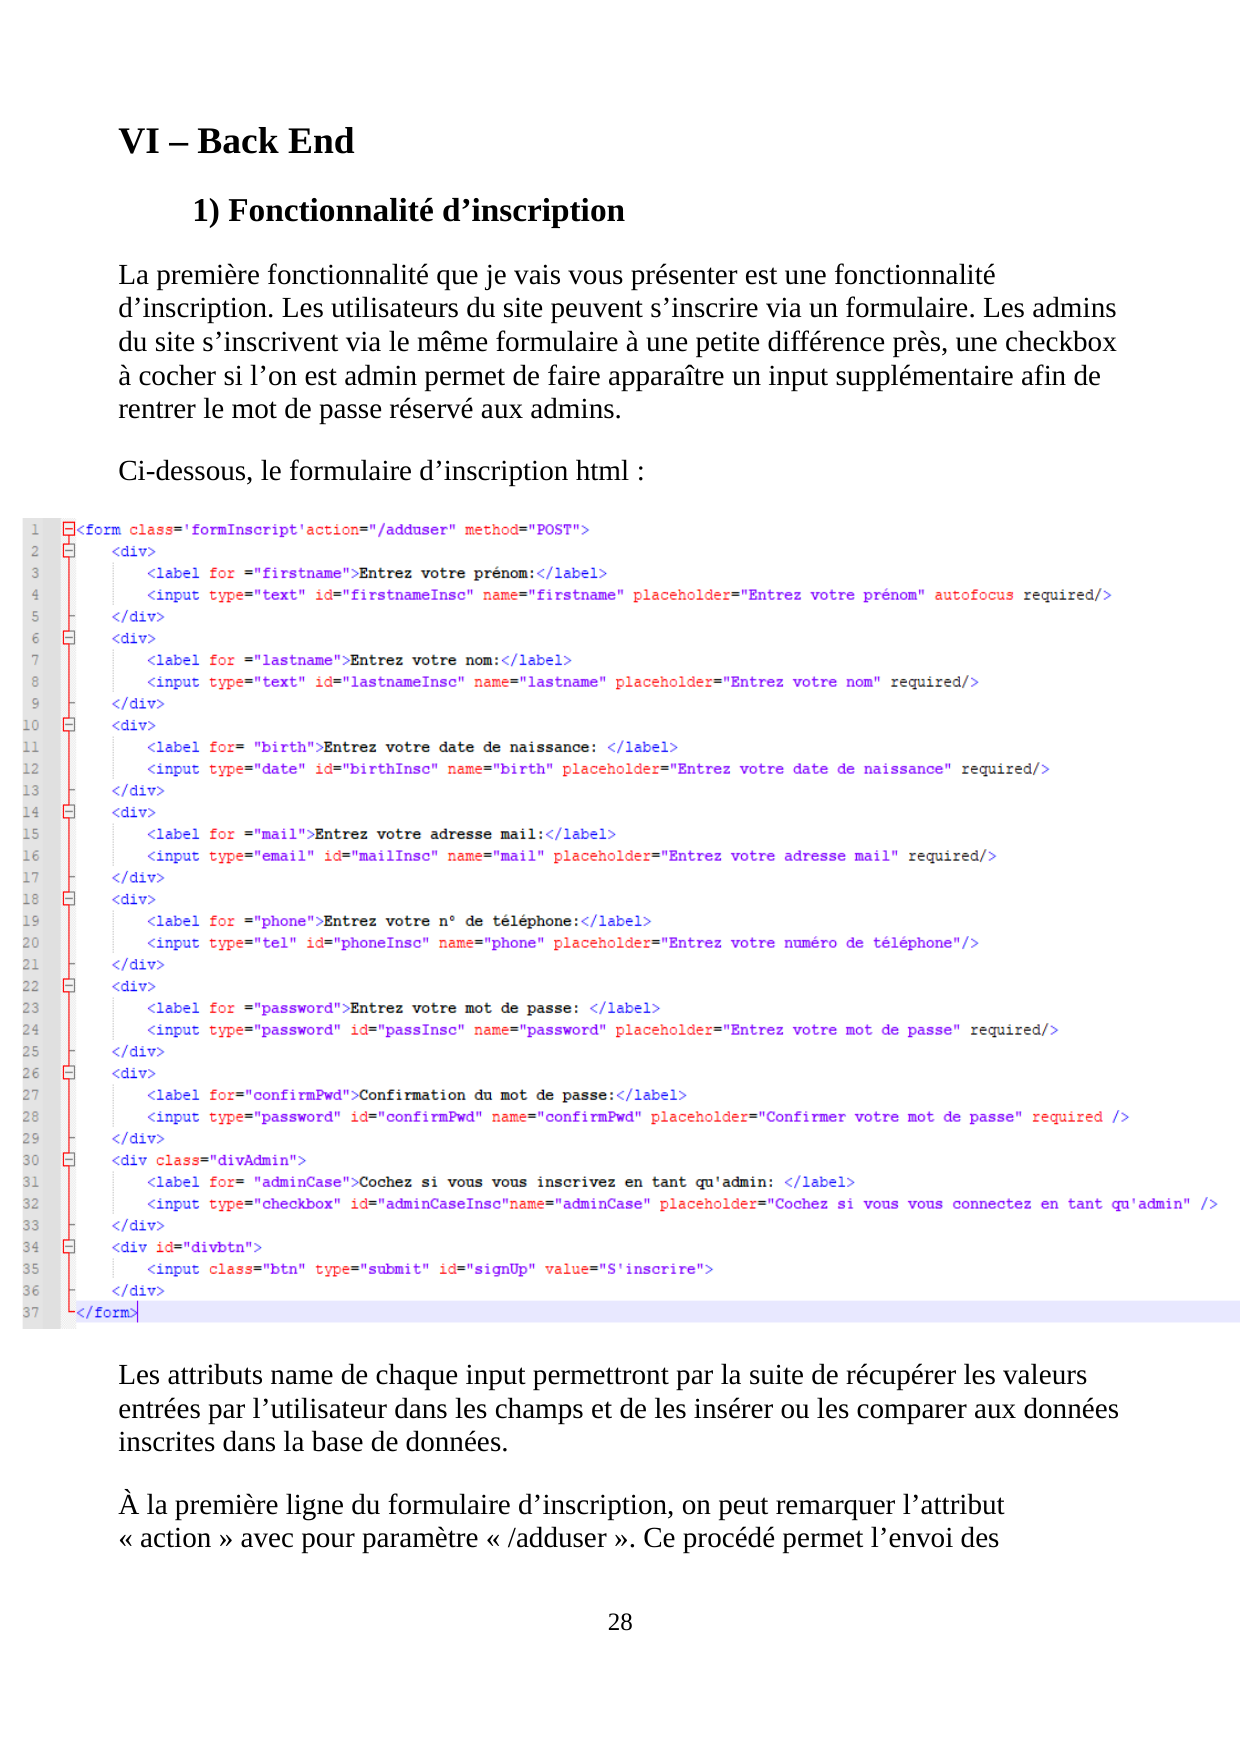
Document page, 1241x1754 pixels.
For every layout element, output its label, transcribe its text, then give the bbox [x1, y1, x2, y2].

text À la première ligne du formulaire d’inscription, on peut remarquer l’attribut « action » avec pour paramètre « /adduser ». Ce procédé permet l’envoi des [118, 1487, 1122, 1554]
picture [22, 518, 1240, 1329]
text VI – Back End [118, 118, 1122, 161]
text 1) Fonctionnalité d’inscription [118, 190, 1122, 228]
text Ci-dessous, le formulaire d’inscription html : [118, 453, 1122, 487]
text Les attributs name de chaque input permettront par la suite de récupérer les valeurs entrées par l’utilisateur dans les champs et de les insérer ou les comparer aux données inscrites dans la base de données. [118, 1357, 1122, 1458]
text La première fonctionnalité que je vais vous présenter est une fonctionnalité d’inscription. Les utilisateurs du site peuvent s’inscrire via un formulaire. Les admins du site s’inscrivent via le même formulaire à une petite différence près, une checkbox à cocher si l’on est admin permet de faire apparaître un input supplémentaire afin de rentrer le mot de passe réservé aux admins. [118, 257, 1122, 425]
